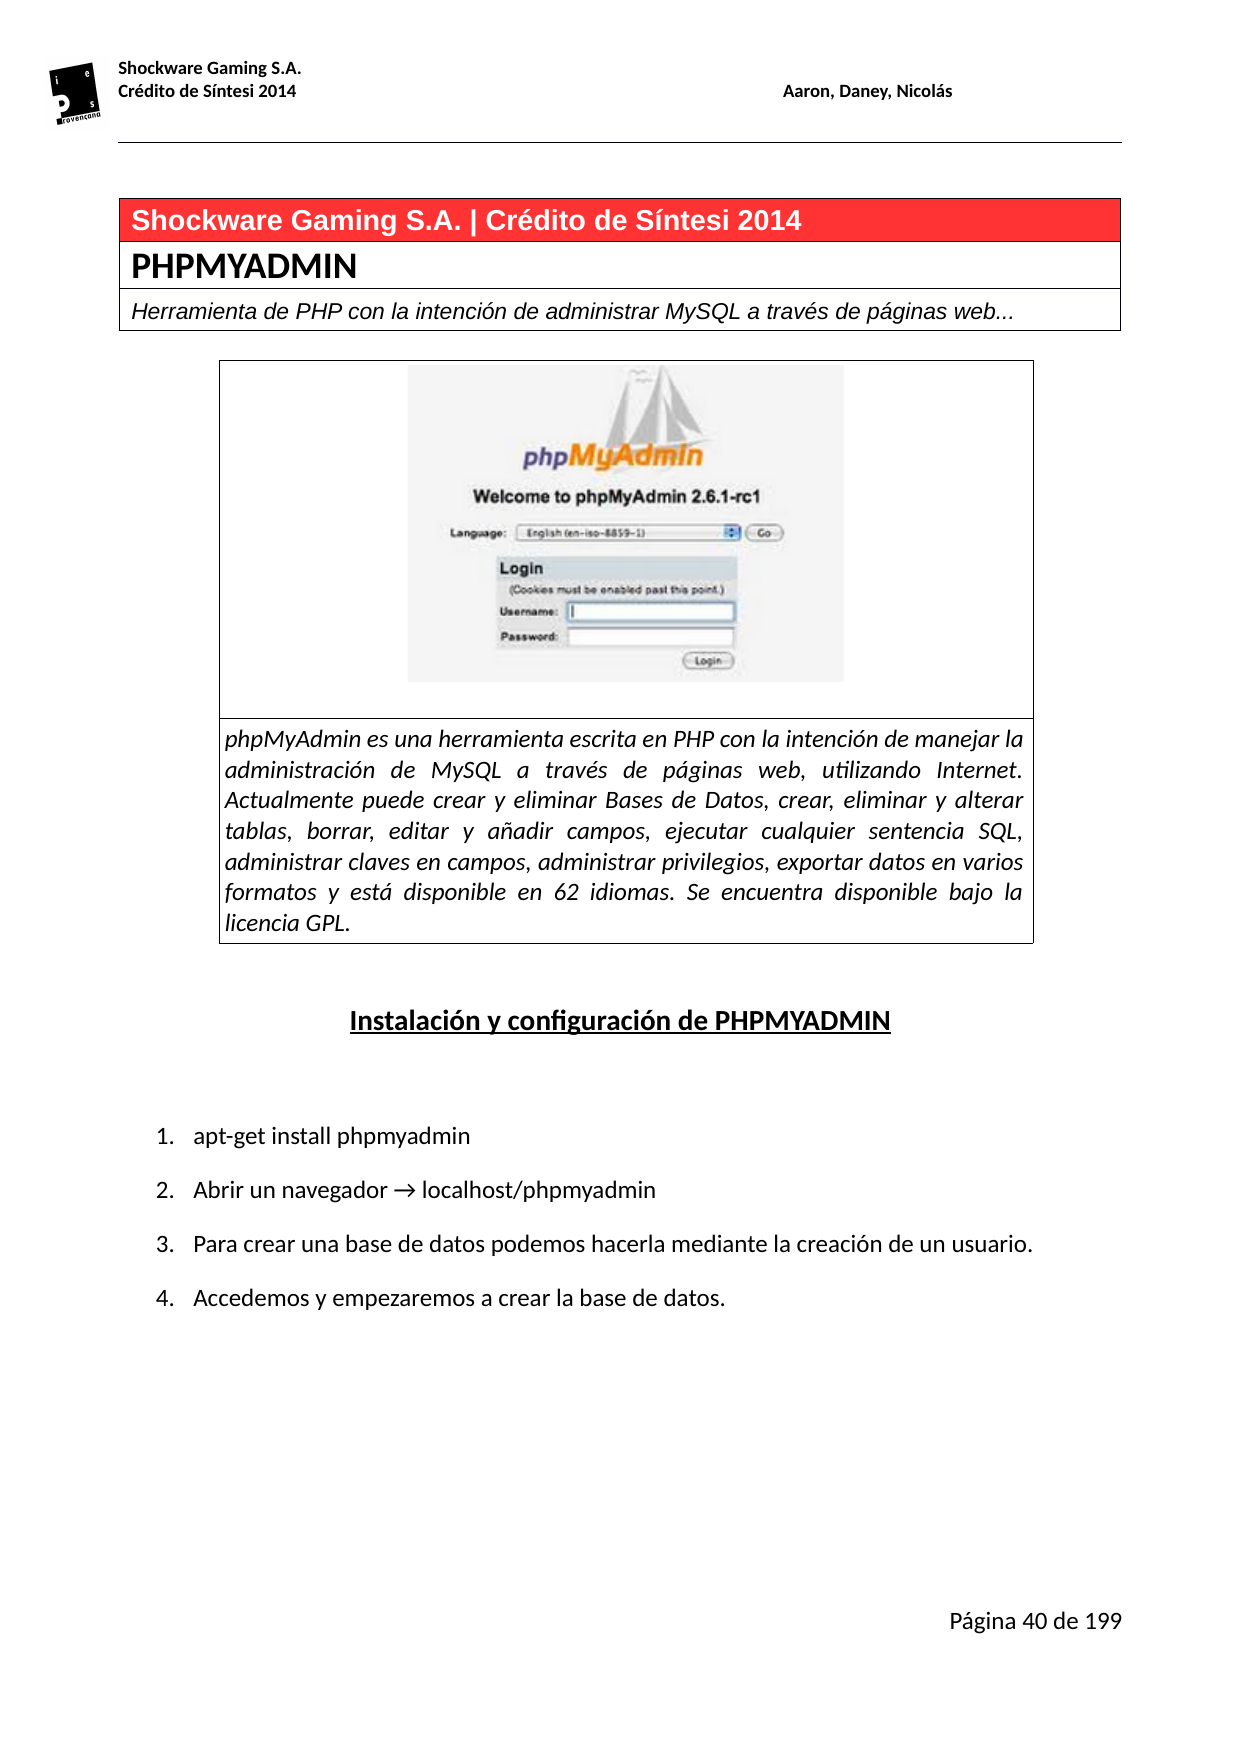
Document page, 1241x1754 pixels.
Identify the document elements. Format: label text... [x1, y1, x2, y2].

list Abrir un navegador → localhost/phpmyadmin [156, 1174, 1122, 1205]
text Instalación y configuración de PHPMYADMIN [118, 1002, 1122, 1038]
list Para crear una base de datos podemos hacerla mediante la creación de un usuario. [156, 1228, 1122, 1259]
table_cell PHPMYADMIN [120, 242, 1120, 288]
table_cell Herramienta de PHP con la intención de administrar MySQL a través de páginas web... [120, 289, 1120, 330]
table_cell phpMyAdmin es una herramienta escrita en PHP con la intención de manejar la administración de MySQL a través de páginas web, utilizando Internet. Actualmente puede crear y eliminar Bases de Datos, crear, eliminar y alterar tablas, borrar, editar y añadir campos, ejecutar cualquier sentencia SQL, administrar claves en campos, administrar privilegios, exportar datos en varios formatos y está disponible en 62 idiomas. Se encuentra disponible bajo la licencia GPL. [220, 719, 1033, 943]
picture [407, 365, 844, 682]
list apt-get install phpmyadmin [156, 1120, 1122, 1151]
table_header Shockware Gaming S.A. | Crédito de Síntesi 2014 [120, 199, 1120, 241]
table_header [220, 361, 1033, 718]
list Accedemos y empezaremos a crear la base de datos. [156, 1282, 1122, 1313]
picture [43, 56, 110, 130]
